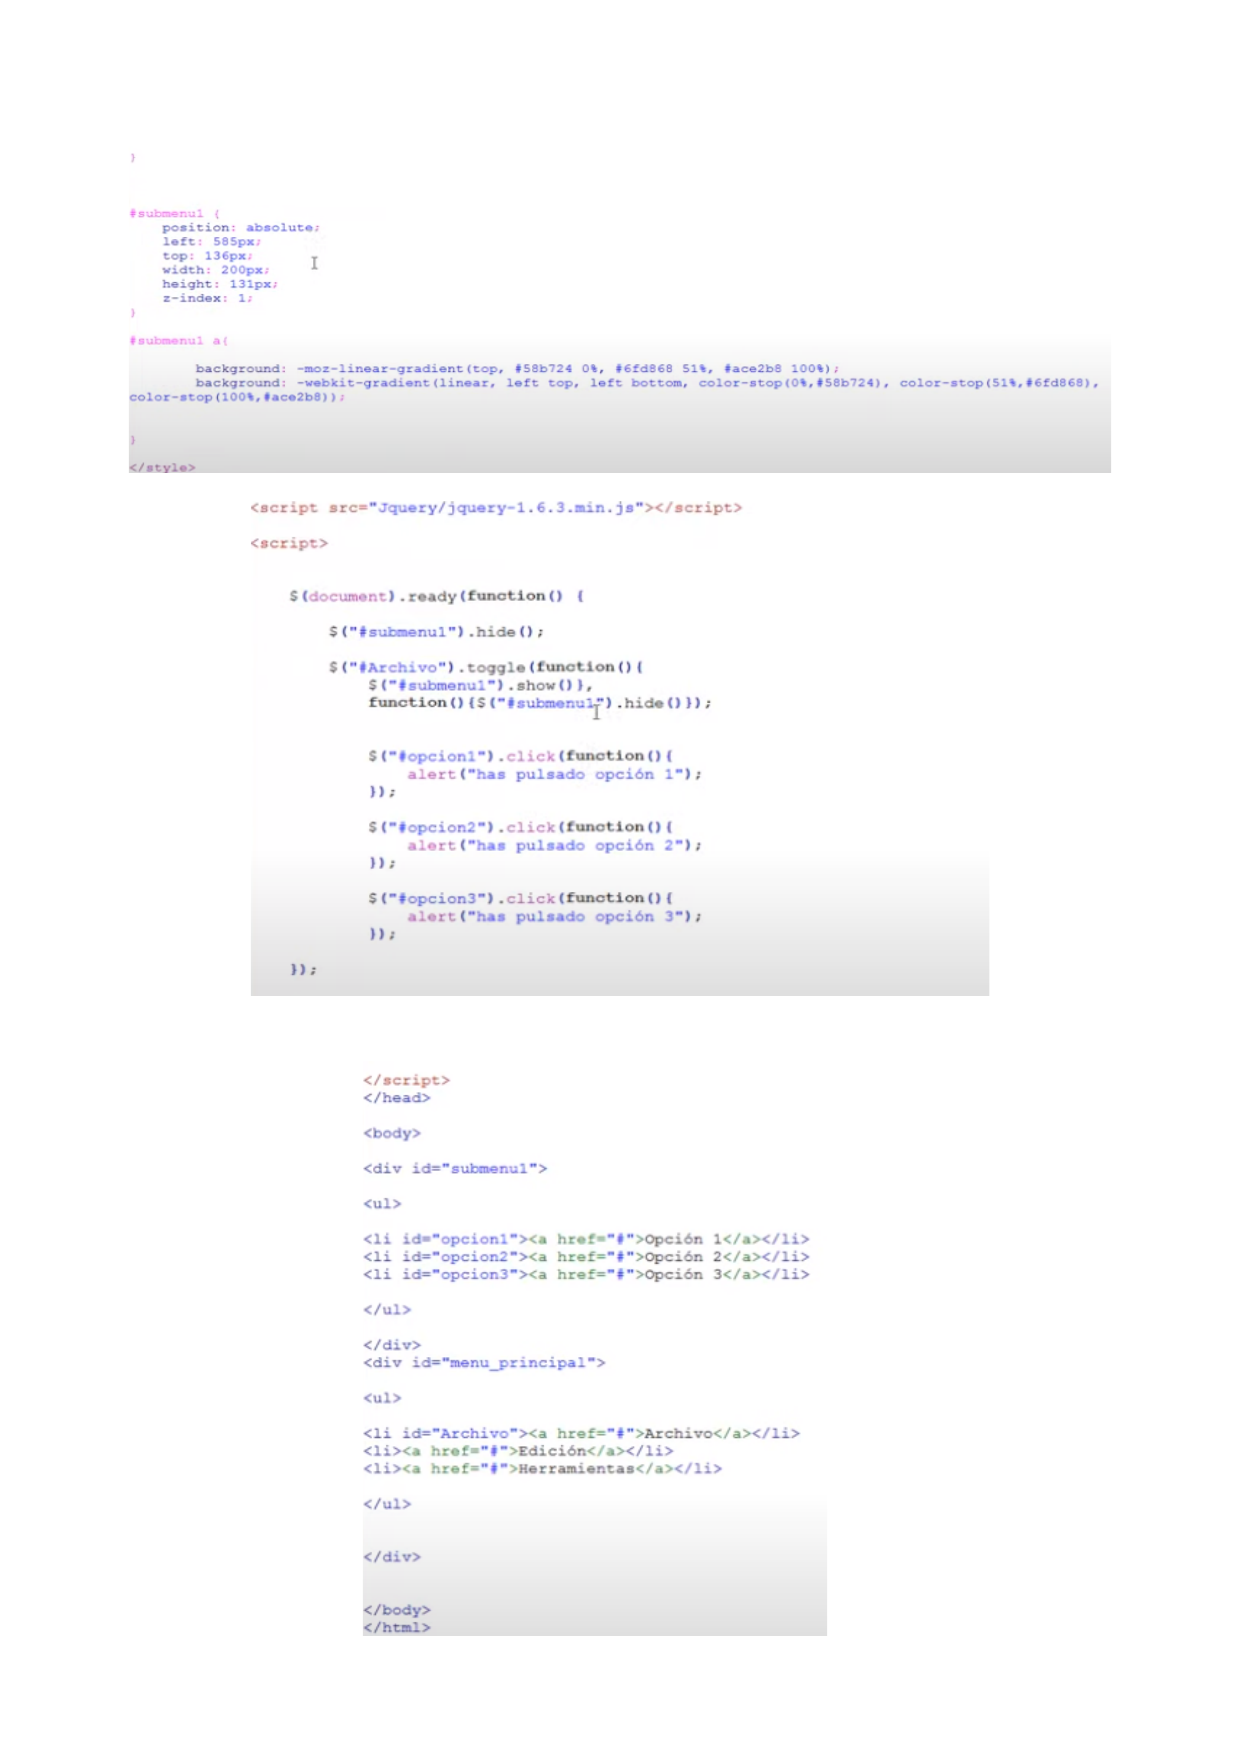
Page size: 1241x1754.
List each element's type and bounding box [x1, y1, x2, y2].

picture [128, 146, 1112, 473]
picture [250, 501, 990, 996]
picture [362, 1061, 828, 1636]
